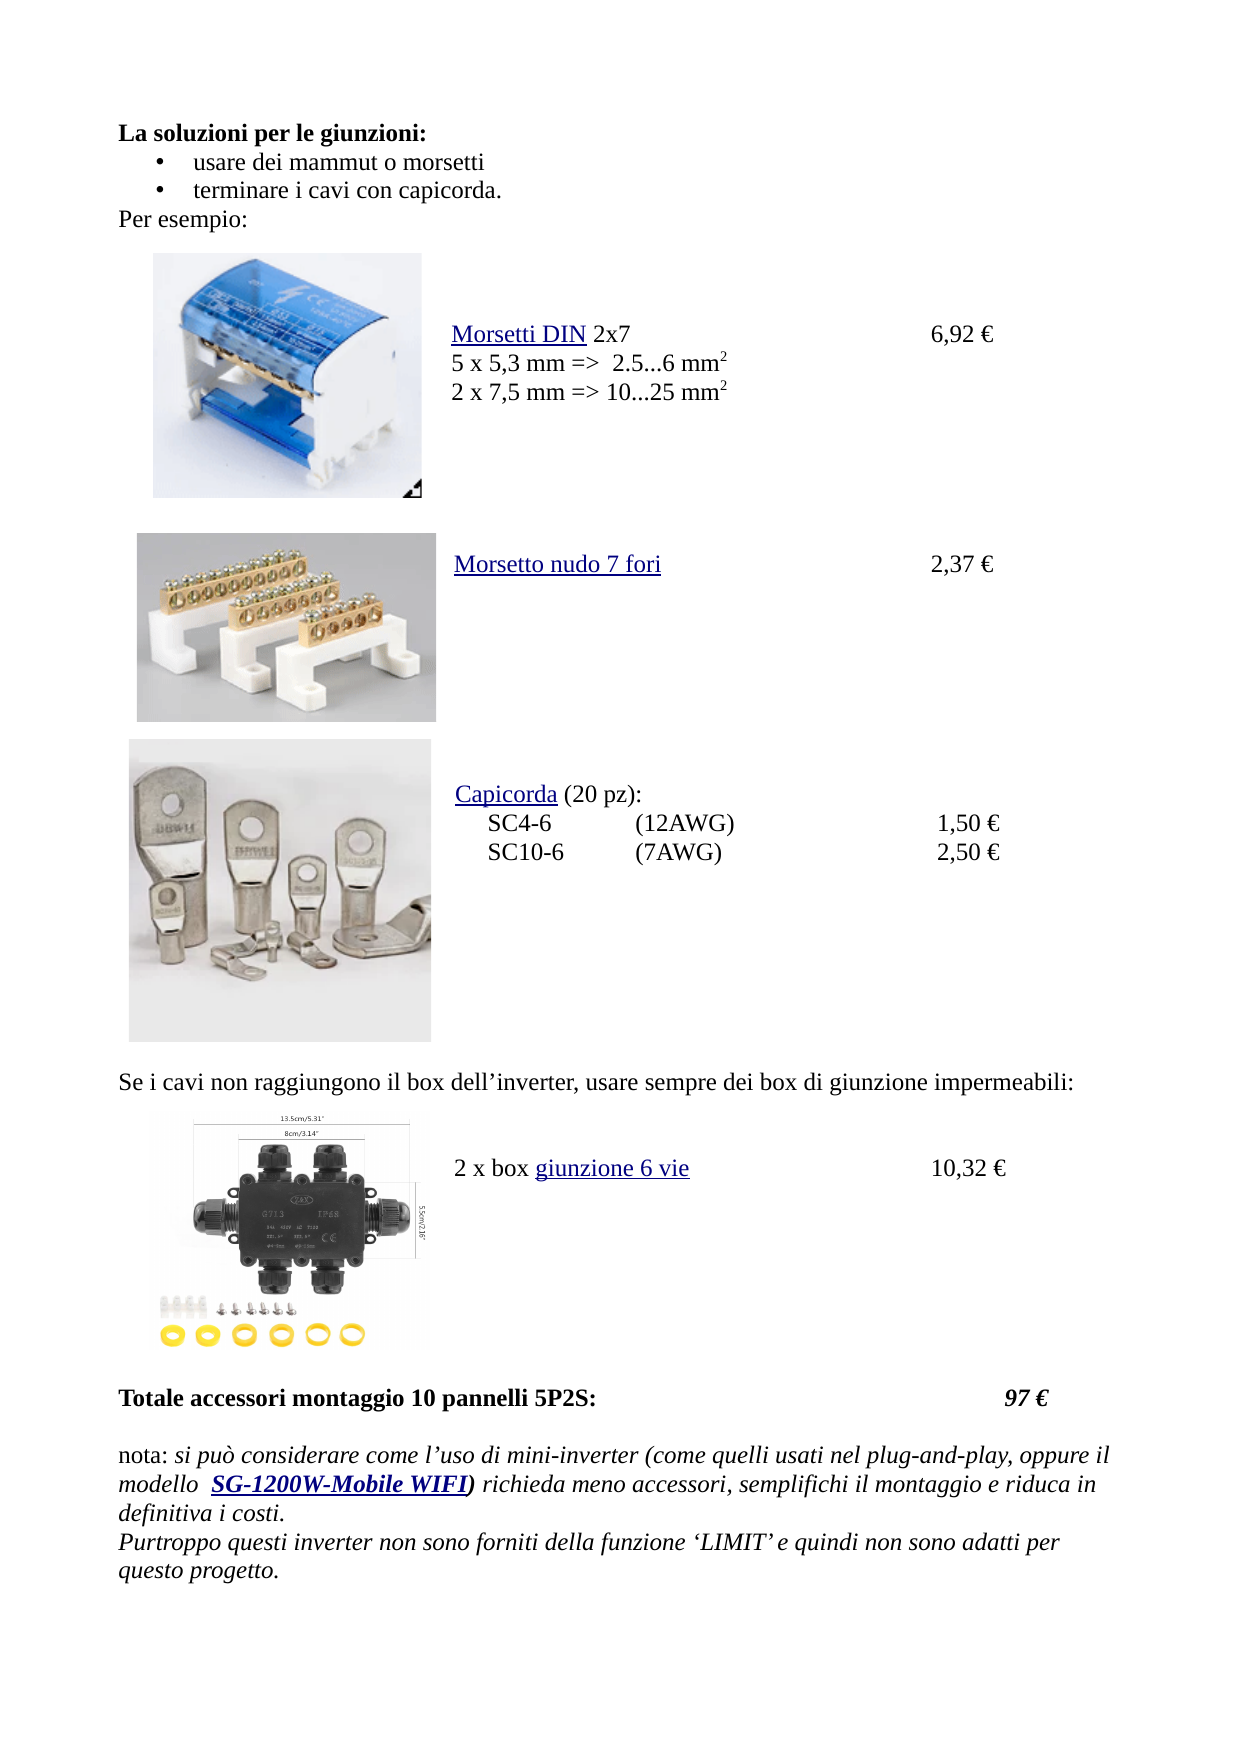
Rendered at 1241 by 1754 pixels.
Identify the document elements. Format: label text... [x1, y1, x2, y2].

list terminare i cavi con capicorda. [156, 176, 1122, 204]
text [118, 348, 153, 377]
text [118, 1153, 149, 1182]
picture [128, 739, 432, 1042]
text SC4-6 (12AWG) 1,50 € [432, 808, 1122, 837]
text Morsetto nudo 7 fori 2,37 € [437, 549, 1122, 578]
text 5 x 5,3 mm => 2.5...6 mm2 [422, 348, 1122, 377]
text Morsetti DIN 2x7 6,92 € [422, 319, 1122, 348]
text SC10-6 (7AWG) 2,50 € [432, 837, 1122, 866]
list usare dei mammut o morsetti [156, 147, 1122, 176]
text Se i cavi non raggiungono il box dell’inverter, usare sempre dei box di giunzione impermeabili: [118, 1067, 1122, 1096]
text Totale accessori montaggio 10 pannelli 5P2S: 97 € [118, 1383, 1122, 1412]
text 2 x 7,5 mm => 10...25 mm2 [422, 377, 1122, 406]
text [118, 377, 153, 406]
picture [153, 253, 422, 498]
picture [149, 1111, 431, 1350]
picture [136, 533, 437, 722]
text Capicorda (20 pz): [432, 779, 1122, 808]
text [118, 319, 153, 348]
text Purtroppo questi inverter non sono forniti della funzione ‘LIMIT’ e quindi non sono adatti per questo progetto. [118, 1527, 1122, 1584]
text La soluzioni per le giunzioni: [118, 118, 1122, 147]
text 2 x box giunzione 6 vie 10,32 € [431, 1153, 1122, 1182]
text Per esempio: [118, 204, 1122, 233]
text nota: si può considerare come l’uso di mini-inverter (come quelli usati nel plug-and-play, oppure il modello SG-1200W-Mobile WIFI) richieda meno accessori, semplifichi il montaggio e riduca in definitiva i costi. [118, 1441, 1122, 1527]
